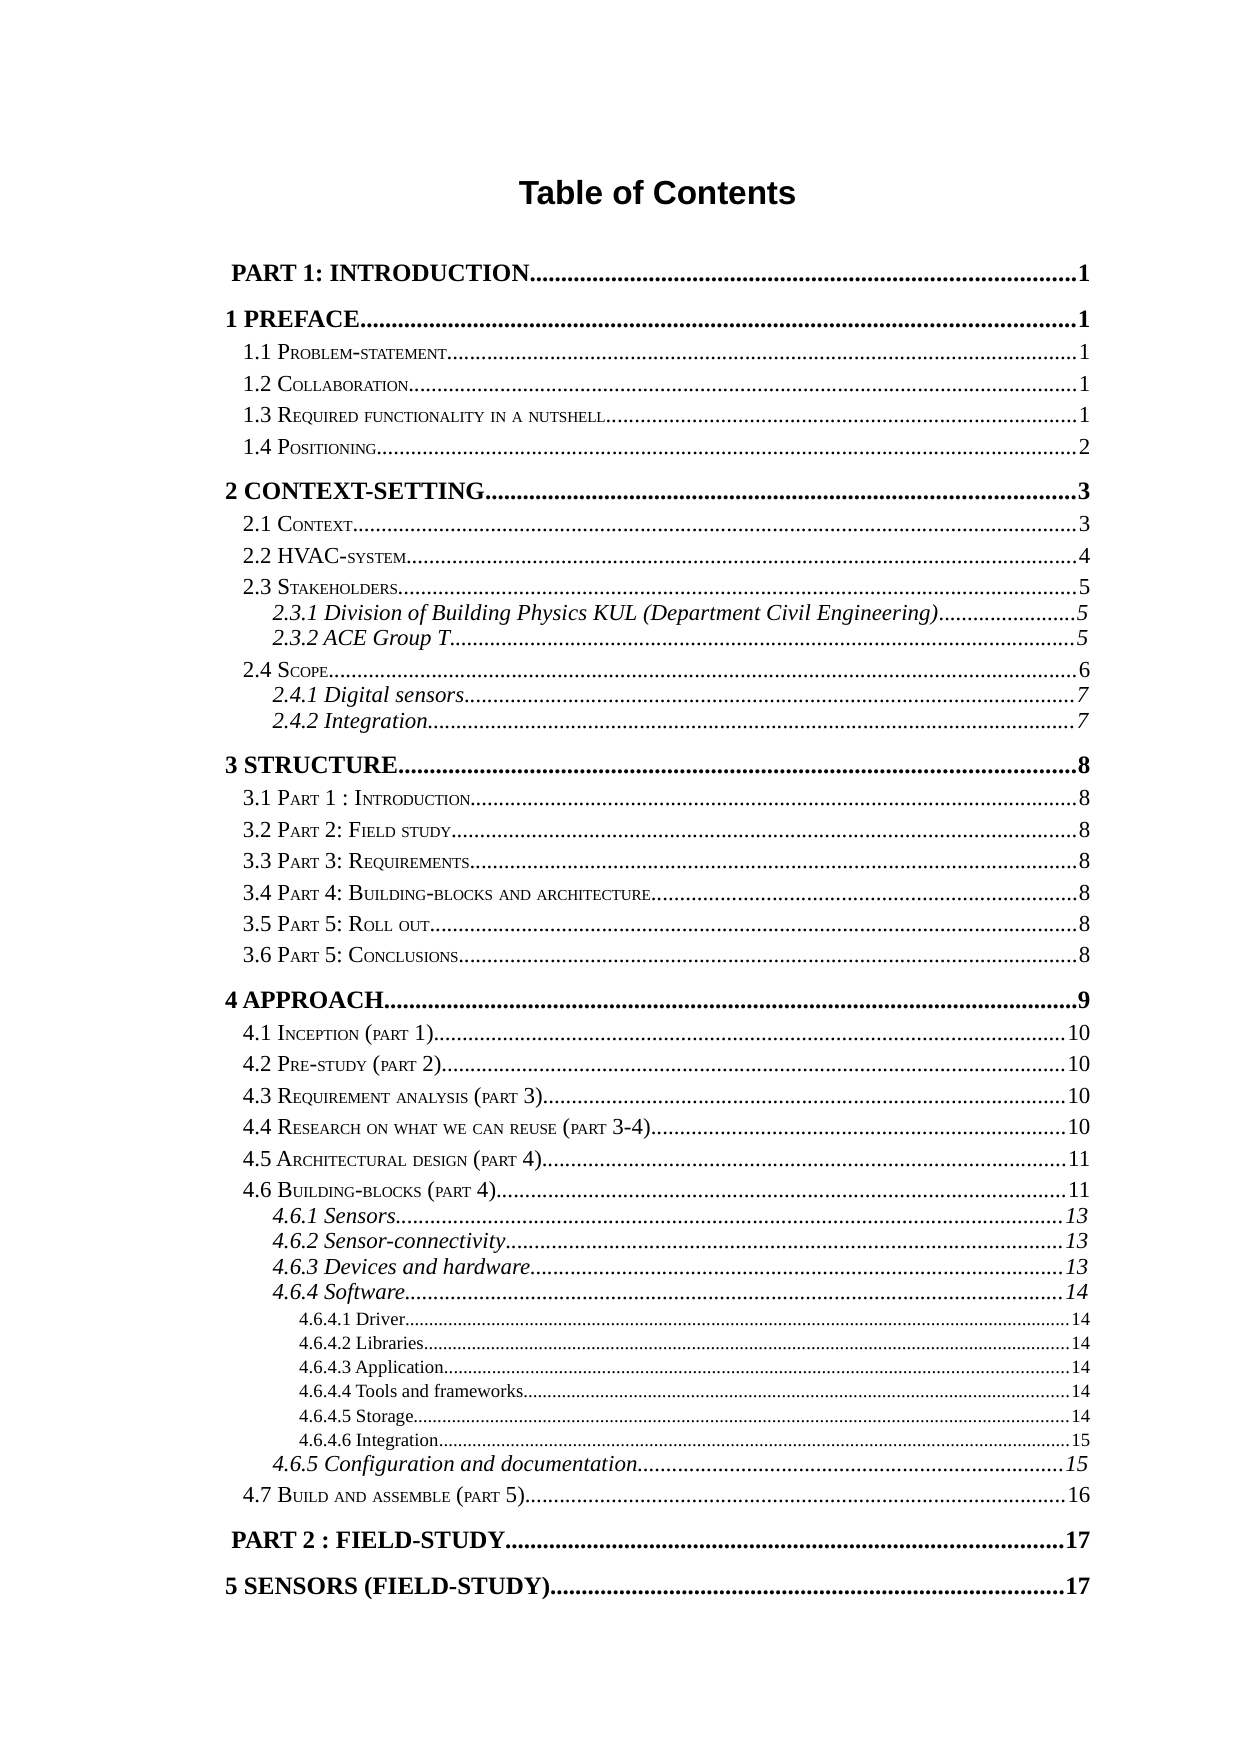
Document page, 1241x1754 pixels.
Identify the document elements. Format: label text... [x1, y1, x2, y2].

text 2.1 Context 3 [243, 511, 1090, 537]
text 4.6.4.3 Application 14 [299, 1357, 1090, 1378]
text 3.4 Part 4: Building-blocks and architecture 8 [243, 879, 1090, 905]
text 4.6.4.5 Storage 14 [299, 1405, 1090, 1426]
text 3.1 Part 1 : Introduction 8 [243, 785, 1090, 811]
text 2.3.1 Division of Building Physics KUL (Department Civil Engineering) 5 [272, 599, 1090, 625]
text 2.2 HVAC-system 4 [243, 543, 1090, 568]
text 4.6.4.4 Tools and frameworks 14 [299, 1381, 1090, 1402]
text PART 2 : Field-study 17 [225, 1526, 1090, 1553]
text 4.6.5 Configuration and documentation 15 [272, 1450, 1090, 1476]
text 4.6.4.1 Driver 14 [299, 1308, 1090, 1329]
text 2.4 Scope 6 [243, 657, 1090, 682]
text 5 Sensors (field-study) 17 [225, 1572, 1090, 1599]
text 4.6.3 Devices and hardware 13 [272, 1254, 1090, 1279]
text 4.6.4 Software 14 [272, 1279, 1090, 1305]
text 4.6 Building-blocks (part 4) 11 [243, 1177, 1090, 1203]
text 4.7 Build and assemble (part 5) 16 [243, 1482, 1090, 1507]
text 3.3 Part 3: Requirements 8 [243, 848, 1090, 873]
text 4.2 Pre-study (part 2) 10 [243, 1051, 1090, 1077]
text 3 Structure 8 [225, 751, 1090, 779]
text 4.1 Inception (part 1) 10 [243, 1020, 1090, 1045]
text 1.2 Collaboration 1 [243, 371, 1090, 396]
text 4.4 Research on what we can reuse (part 3-4) 10 [243, 1114, 1090, 1140]
text 1.4 Positioning 2 [243, 434, 1090, 459]
text 4.6.4.2 Libraries 14 [299, 1333, 1090, 1353]
text PART 1: Introduction 1 [225, 259, 1090, 287]
text 2.3.2 ACE Group T 5 [272, 625, 1090, 651]
text 4.5 Architectural design (part 4) 11 [243, 1146, 1090, 1171]
text 4.3 Requirement analysis (part 3) 10 [243, 1083, 1090, 1108]
text 4.6.4.6 Integration 15 [299, 1430, 1090, 1450]
text 1.1 Problem-statement 1 [243, 339, 1090, 365]
text 2.3 Stakeholders 5 [243, 574, 1090, 599]
text 2.4.2 Integration 7 [272, 708, 1090, 733]
text 3.5 Part 5: Roll out 8 [243, 911, 1090, 936]
text 2 Context-setting 3 [225, 477, 1090, 505]
text 3.6 Part 5: Conclusions 8 [243, 942, 1090, 968]
text 1 Preface 1 [225, 306, 1090, 333]
text 2.4.1 Digital sensors 7 [272, 682, 1090, 708]
text 4.6.1 Sensors 13 [272, 1203, 1090, 1228]
subtitle Table of Contents [225, 175, 1090, 212]
text 4.6.2 Sensor-connectivity 13 [272, 1228, 1090, 1254]
text 3.2 Part 2: Field study 8 [243, 817, 1090, 842]
text 1.3 Required functionality in a nutshell 1 [243, 402, 1090, 428]
text 4 Approach 9 [225, 986, 1090, 1014]
